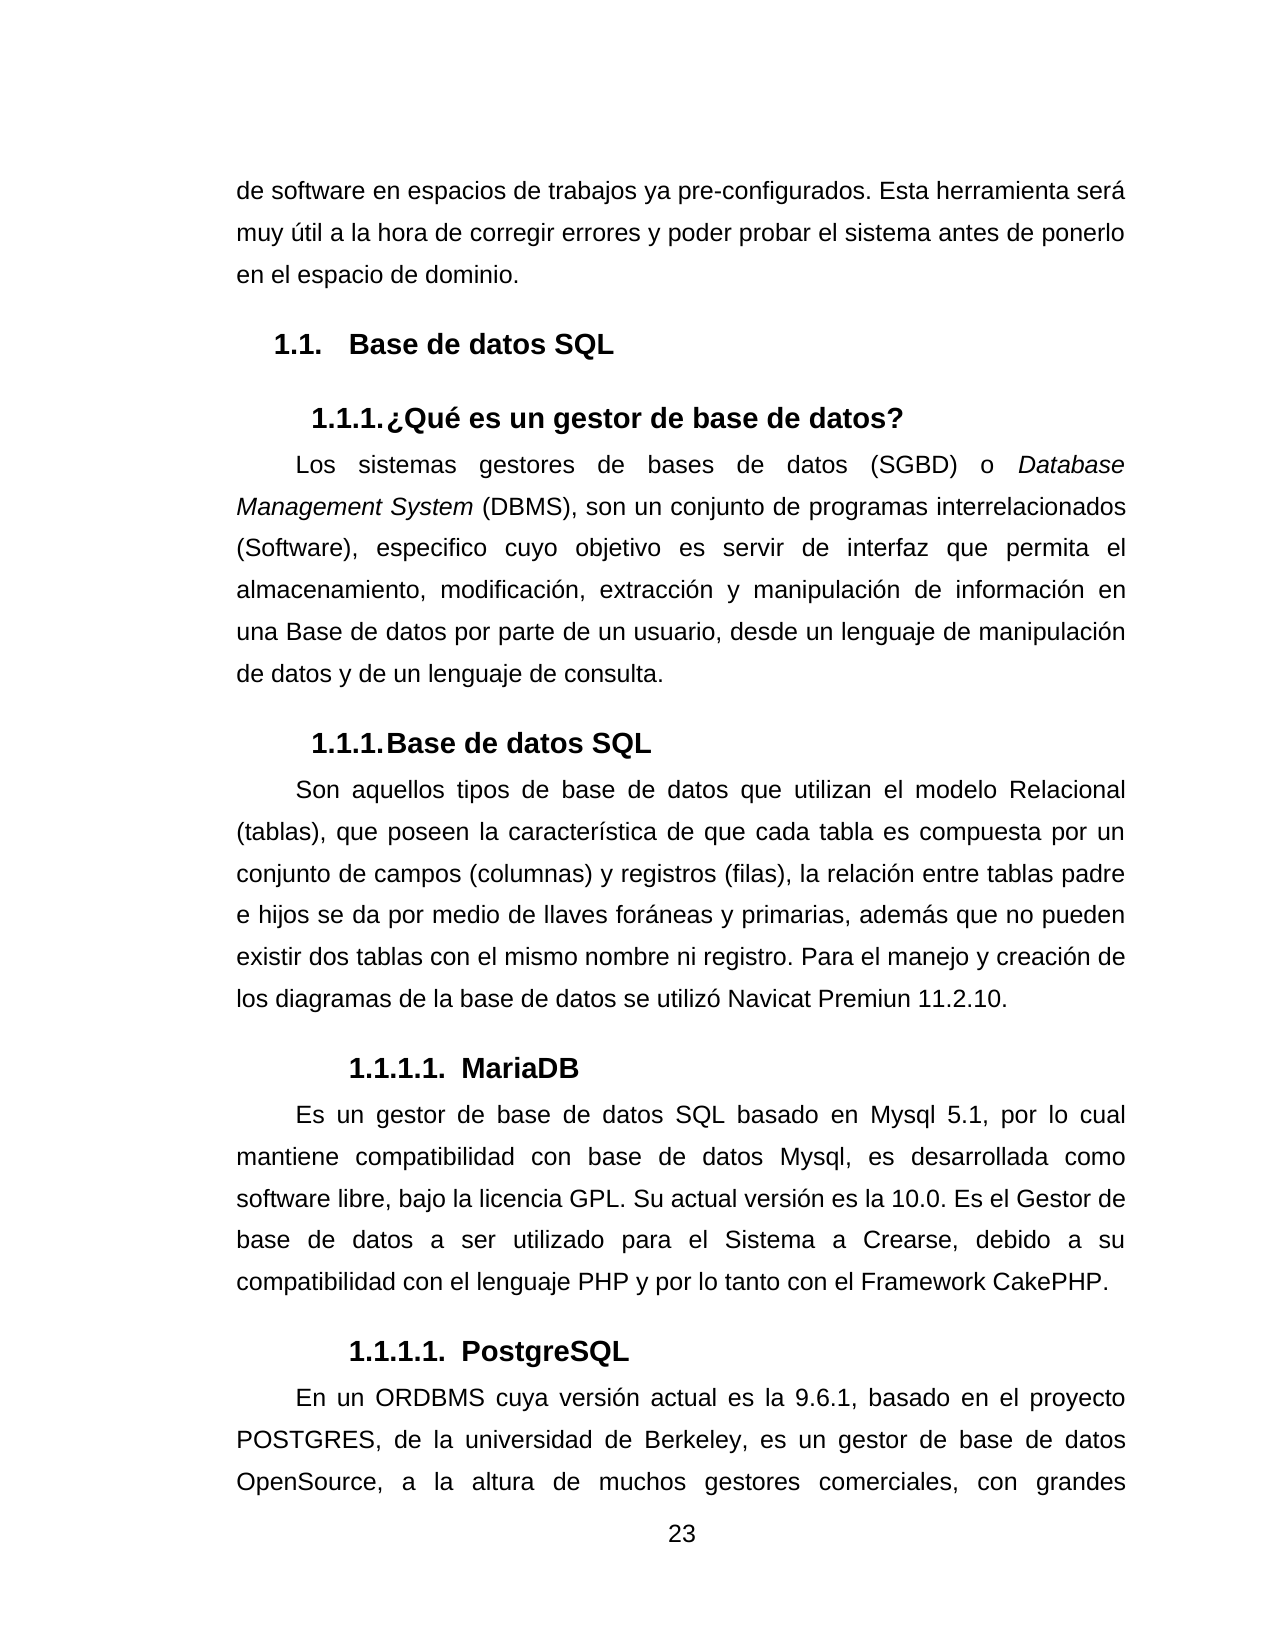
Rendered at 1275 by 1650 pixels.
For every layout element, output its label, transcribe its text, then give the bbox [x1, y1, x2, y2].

subtitle Base de datos SQL [274, 328, 1127, 360]
text Son aquellos tipos de base de datos que utilizan el modelo Relacional (tablas), que poseen la característica de que cada tabla es compuesta por un conjunto de campos (columnas) y registros (filas), la relación entre tablas padre e hijos se da por medio de llaves foráneas y primarias, además que no pueden existir dos tablas con el mismo nombre ni registro. Para el manejo y creación de los diagramas de la base de datos se utilizó Navicat Premiun 11.2.10. [236, 776, 1127, 1013]
text de software en espacios de trabajos ya pre-configurados. Esta herramienta será muy útil a la hora de corregir errores y poder probar el sistema antes de ponerlo en el espacio de dominio. [236, 177, 1127, 289]
subtitle ¿Qué es un gestor de base de datos? [311, 402, 1127, 434]
subtitle MariaDB [349, 1052, 1127, 1084]
text En un ORDBMS cuya versión actual es la 9.6.1, basado en el proyecto POSTGRES, de la universidad de Berkeley, es un gestor de base de datos OpenSource, a la altura de muchos gestores comerciales, con grandes [236, 1384, 1127, 1496]
subtitle Base de datos SQL [311, 727, 1127, 759]
text Es un gestor de base de datos SQL basado en Mysql 5.1, por lo cual mantiene compatibilidad con base de datos Mysql, es desarrollada como software libre, bajo la licencia GPL. Su actual versión es la 10.0. Es el Gestor de base de datos a ser utilizado para el Sistema a Crearse, debido a su compatibilidad con el lenguaje PHP y por lo tanto con el Framework CakePHP. [236, 1101, 1127, 1296]
subtitle PostgreSQL [349, 1335, 1127, 1368]
text Los sistemas gestores de bases de datos (SGBD) o Database Management System (DBMS), son un conjunto de programas interrelacionados (Software), especifico cuyo objetivo es servir de interfaz que permita el almacenamiento, modificación, extracción y manipulación de información en una Base de datos por parte de un usuario, desde un lenguaje de manipulación de datos y de un lenguaje de consulta. [236, 451, 1127, 688]
